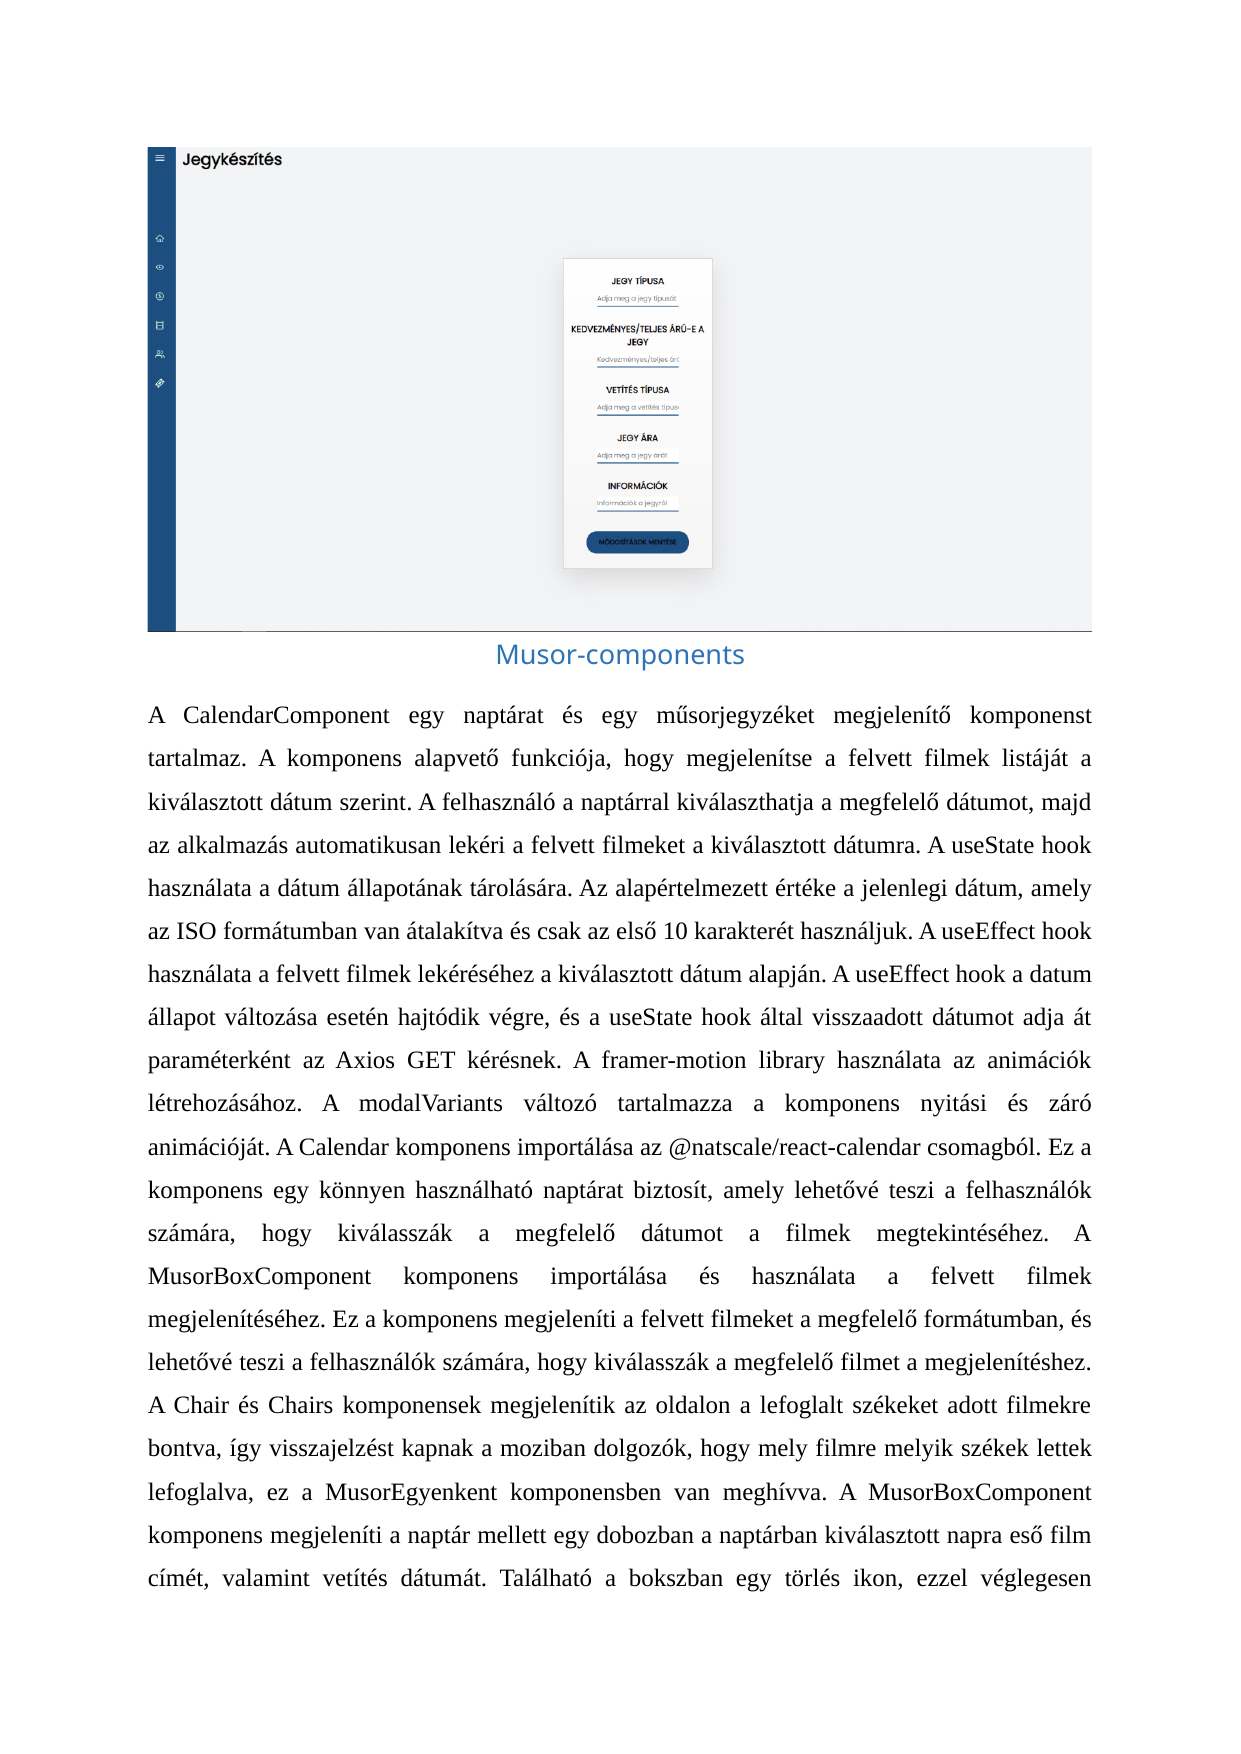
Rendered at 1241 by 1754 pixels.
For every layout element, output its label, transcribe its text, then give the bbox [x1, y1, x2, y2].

text A CalendarComponent egy naptárat és egy műsorjegyzéket megjelenítő komponenst tartalmaz. A komponens alapvető funkciója, hogy megjelenítse a felvett filmek listáját a kiválasztott dátum szerint. A felhasználó a naptárral kiválaszthatja a megfelelő dátumot, majd az alkalmazás automatikusan lekéri a felvett filmeket a kiválasztott dátumra. A useState hook használata a dátum állapotának tárolására. Az alapértelmezett értéke a jelenlegi dátum, amely az ISO formátumban van átalakítva és csak az első 10 karakterét használjuk. A useEffect hook használata a felvett filmek lekéréséhez a kiválasztott dátum alapján. A useEffect hook a datum állapot változása esetén hajtódik végre, és a useState hook által visszaadott dátumot adja át paraméterként az Axios GET kérésnek. A framer-motion library használata az animációk létrehozásához. A modalVariants változó tartalmazza a komponens nyitási és záró animációját. A Calendar komponens importálása az @natscale/react-calendar csomagból. Ez a komponens egy könnyen használható naptárat biztosít, amely lehetővé teszi a felhasználók számára, hogy kiválasszák a megfelelő dátumot a filmek megtekintéséhez. A MusorBoxComponent komponens importálása és használata a felvett filmek megjelenítéséhez. Ez a komponens megjeleníti a felvett filmeket a megfelelő formátumban, és lehetővé teszi a felhasználók számára, hogy kiválasszák a megfelelő filmet a megjelenítéshez. A Chair és Chairs komponensek megjelenítik az oldalon a lefoglalt székeket adott filmekre bontva, így visszajelzést kapnak a moziban dolgozók, hogy mely filmre melyik székek lettek lefoglalva, ez a MusorEgyenkent komponensben van meghívva. A MusorBoxComponent komponens megjeleníti a naptár mellett egy dobozban a naptárban kiválasztott napra eső film címét, valamint vetítés dátumát. Található a bokszban egy törlés ikon, ezzel véglegesen [148, 700, 1093, 1592]
subtitle Musor-components [148, 636, 1093, 672]
